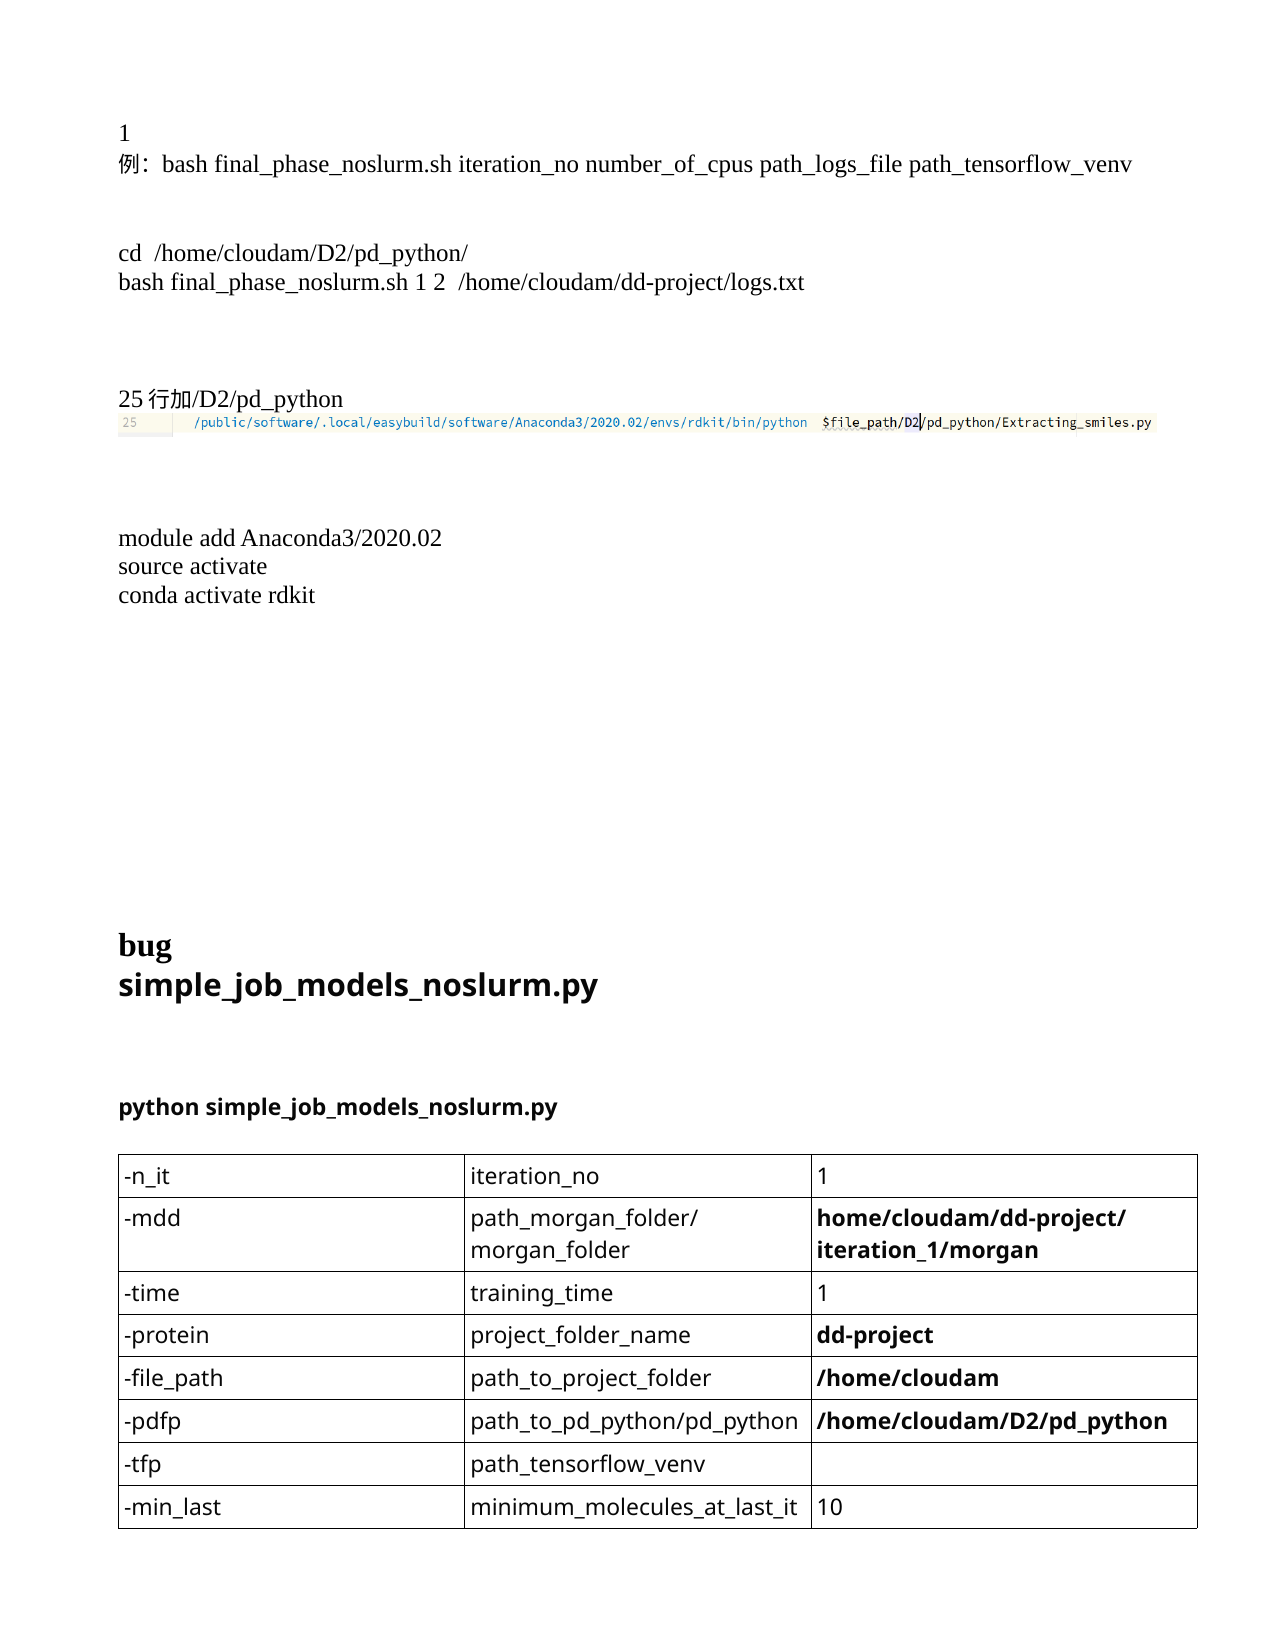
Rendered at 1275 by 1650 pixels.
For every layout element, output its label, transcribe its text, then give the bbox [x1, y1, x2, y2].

table_cell -pdfp [119, 1400, 464, 1442]
table_cell -tfp [119, 1443, 464, 1485]
table_cell /home/cloudam/D2/pd_python [812, 1400, 1197, 1442]
table_cell -time [119, 1272, 464, 1313]
table_cell -mdd [119, 1198, 464, 1271]
table_cell project_folder_name [465, 1315, 811, 1356]
table_cell /home/cloudam [812, 1357, 1197, 1399]
table_cell minimum_molecules_at_last_it [465, 1486, 811, 1527]
table_cell -file_path [119, 1357, 464, 1399]
table_cell path_tensorflow_venv [465, 1443, 811, 1485]
text bug [118, 925, 1157, 963]
text 1 [118, 118, 1157, 147]
text simple_job_models_noslurm.py [118, 963, 1157, 1006]
table_cell path_to_pd_python/pd_python [465, 1400, 811, 1442]
table_cell -min_last [119, 1486, 464, 1527]
table_cell [812, 1443, 1197, 1485]
table_cell 1 [812, 1272, 1197, 1313]
text 例：bash final_phase_noslurm.sh iteration_no number_of_cpus path_logs_file path_tensorflow_venv [118, 147, 1157, 178]
table_header -n_it [119, 1155, 464, 1197]
table_cell dd-project [812, 1315, 1197, 1356]
text source activate [118, 551, 1157, 580]
table_cell path_morgan_folder/morgan_folder [465, 1198, 811, 1271]
picture [118, 413, 1157, 437]
table_header iteration_no [465, 1155, 811, 1197]
text python simple_job_models_noslurm.py [118, 1091, 1157, 1122]
table_cell training_time [465, 1272, 811, 1313]
text 25行加/D2/pd_python [118, 382, 1157, 413]
text conda activate rdkit [118, 580, 1157, 609]
text cd /home/cloudam/D2/pd_python/ [118, 238, 1157, 267]
table_cell -protein [119, 1315, 464, 1356]
table_header 1 [812, 1155, 1197, 1197]
table_cell 10 [812, 1486, 1197, 1527]
table_cell path_to_project_folder [465, 1357, 811, 1399]
text bash final_phase_noslurm.sh 1 2 /home/cloudam/dd-project/logs.txt [118, 267, 1157, 296]
text module add Anaconda3/2020.02 [118, 523, 1157, 551]
table_cell home/cloudam/dd-project/iteration_1/morgan [812, 1198, 1197, 1271]
